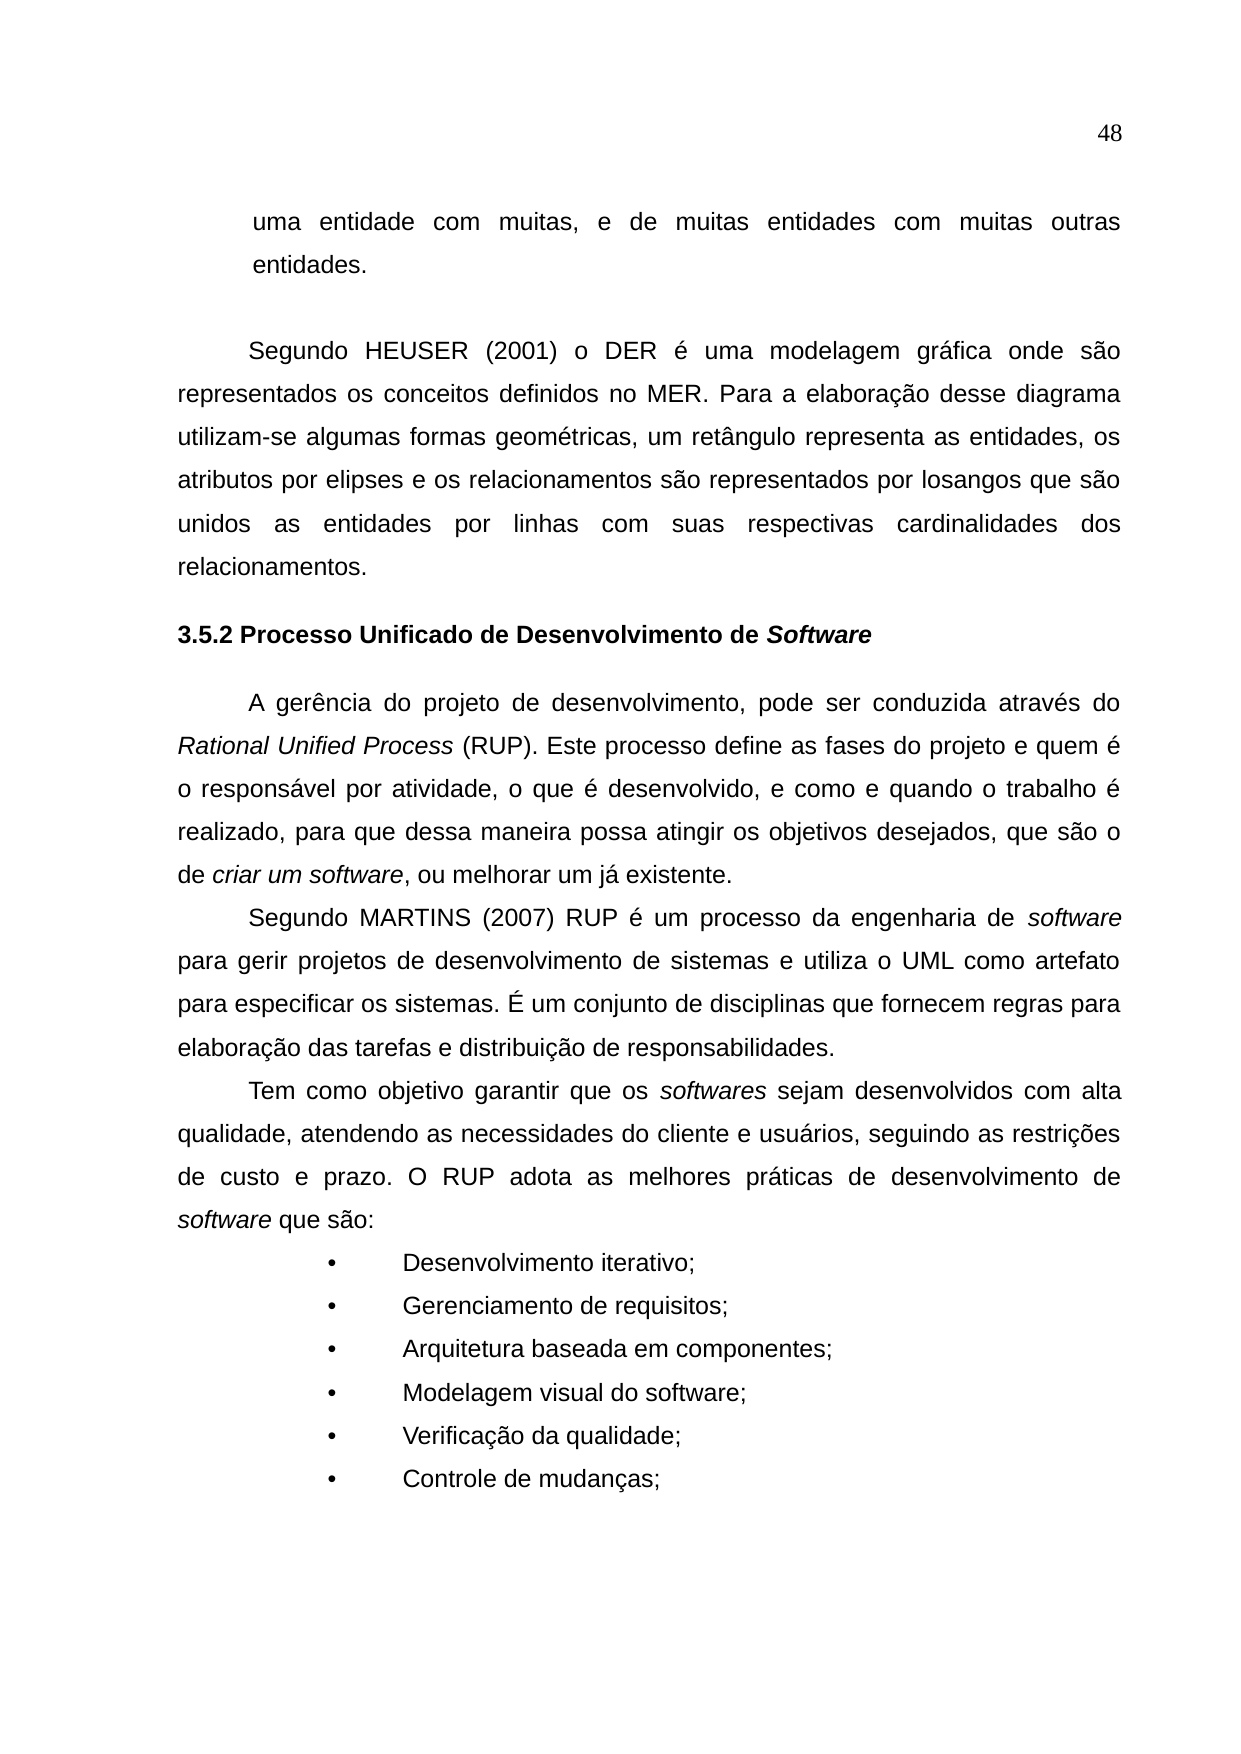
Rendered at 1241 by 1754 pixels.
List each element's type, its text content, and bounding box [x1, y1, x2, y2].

text • Controle de mudanças; [177, 1464, 1122, 1492]
text A gerência do projeto de desenvolvimento, pode ser conduzida através do Rational Unified Process (RUP). Este processo define as fases do projeto e quem é o responsável por atividade, o que é desenvolvido, e como e quando o trabalho é realizado, para que dessa maneira possa atingir os objetivos desejados, que são o de criar um software, ou melhorar um já existente. [177, 687, 1122, 889]
text Segundo HEUSER (2001) o DER é uma modelagem gráfica onde são representados os conceitos definidos no MER. Para a elaboração desse diagrama utilizam-se algumas formas geométricas, um retângulo representa as entidades, os atributos por elipses e os relacionamentos são representados por losangos que são unidos as entidades por linhas com suas respectivas cardinalidades dos relacionamentos. [177, 336, 1122, 580]
subtitle 3.5.2 Processo Unificado de Desenvolvimento de Software [177, 619, 1122, 648]
text • Verificação da qualidade; [177, 1421, 1122, 1449]
text • Modelagem visual do software; [177, 1377, 1122, 1406]
text • Gerenciamento de requisitos; [177, 1291, 1122, 1320]
text • Arquitetura baseada em componentes; [177, 1334, 1122, 1363]
text Tem como objetivo garantir que os softwares sejam desenvolvidos com alta qualidade, atendendo as necessidades do cliente e usuários, seguindo as restrições de custo e prazo. O RUP adota as melhores práticas de desenvolvimento de software que são: [177, 1076, 1122, 1234]
list uma entidade com muitas, e de muitas entidades com muitas outras entidades. [215, 207, 1122, 278]
text • Desenvolvimento iterativo; [177, 1248, 1122, 1277]
text Segundo MARTINS (2007) RUP é um processo da engenharia de software para gerir projetos de desenvolvimento de sistemas e utiliza o UML como artefato para especificar os sistemas. É um conjunto de disciplinas que fornecem regras para elaboração das tarefas e distribuição de responsabilidades. [177, 903, 1122, 1061]
